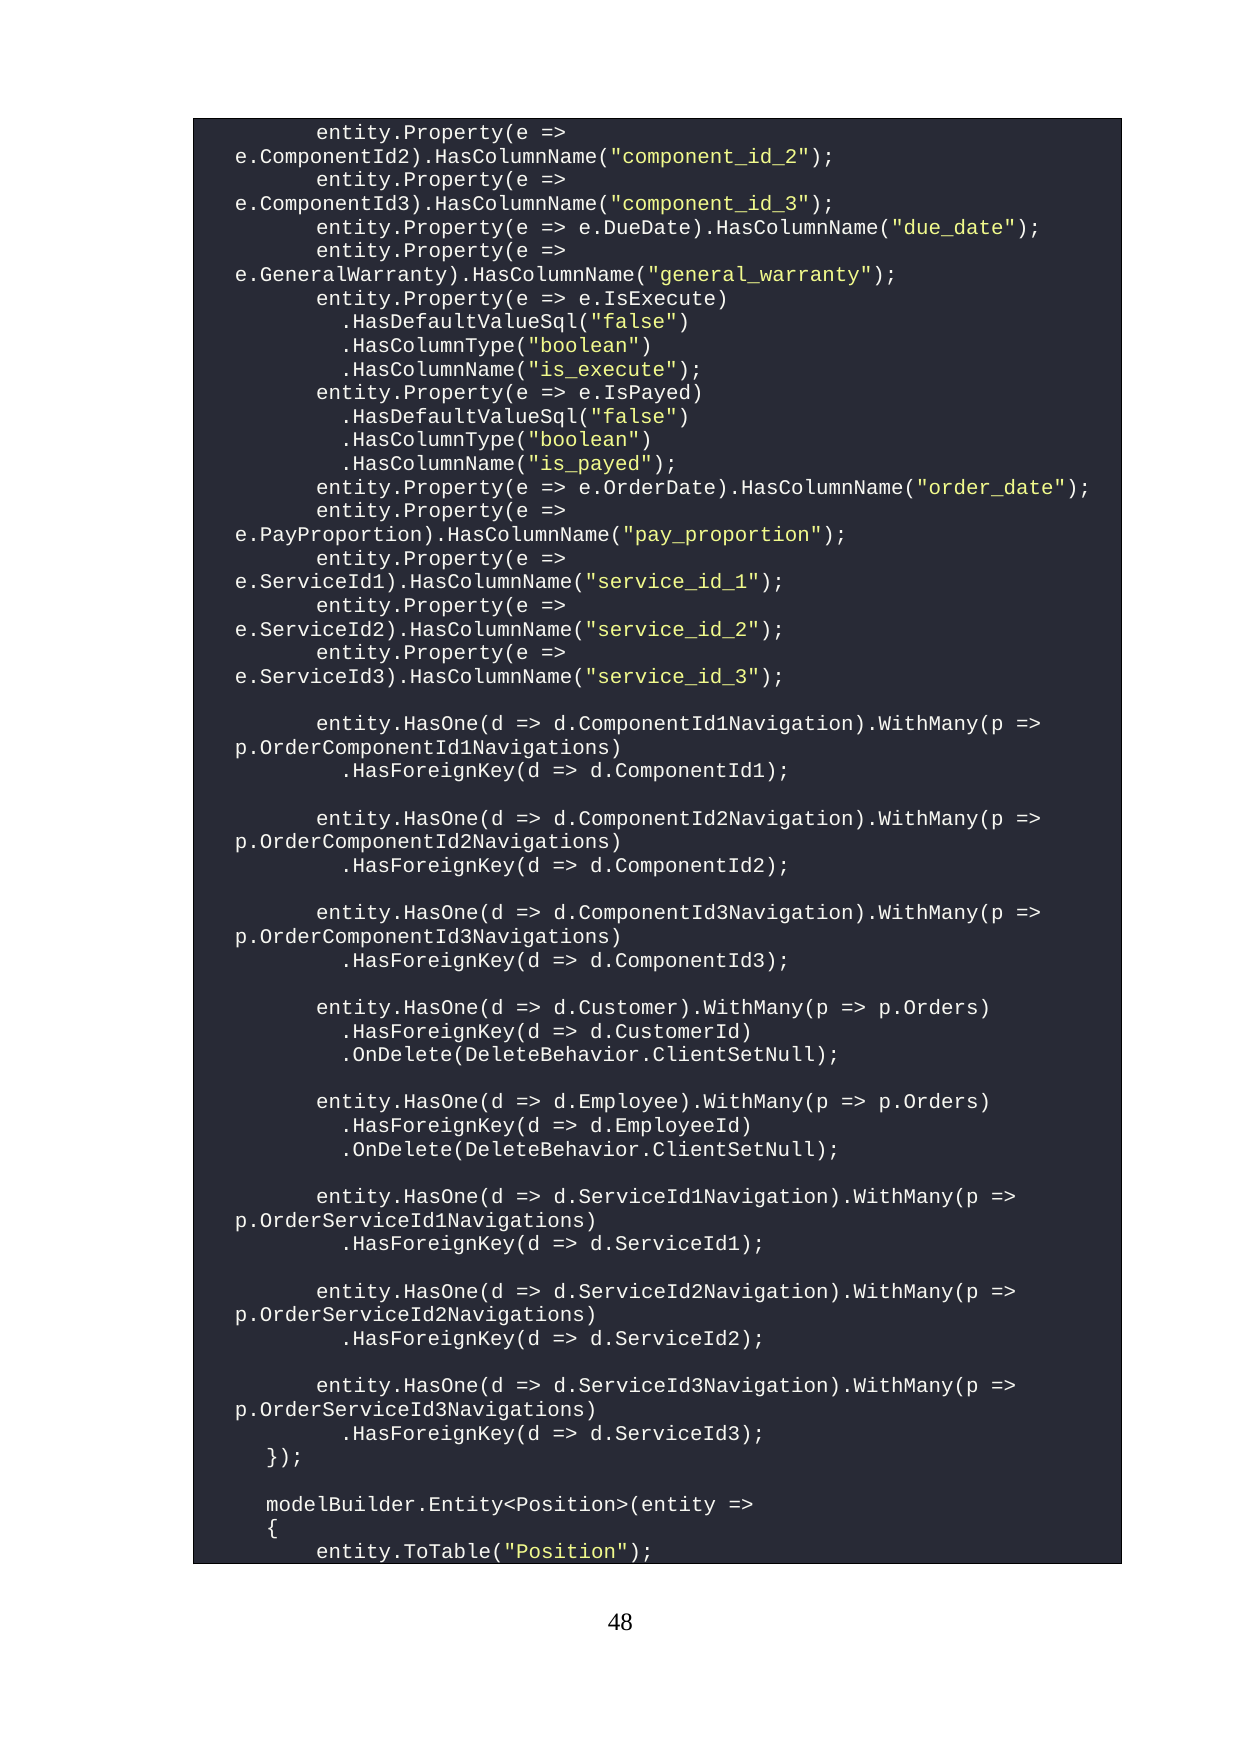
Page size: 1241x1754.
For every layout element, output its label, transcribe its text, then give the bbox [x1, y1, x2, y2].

list .HasColumnType("boolean") [194, 331, 1121, 354]
list .OnDelete(DeleteBehavior.ClientSetNull); [194, 1135, 1121, 1158]
list .HasColumnType("boolean") [194, 426, 1121, 449]
list .HasForeignKey(d => d.ServiceId1); [194, 1229, 1121, 1253]
list { [194, 1513, 1121, 1537]
list entity.Property(e => e.ServiceId2).HasColumnName("service_id_2"); [194, 591, 1121, 638]
list }); [194, 1442, 1121, 1466]
list entity.Property(e => e.IsExecute) [194, 284, 1121, 307]
list .HasForeignKey(d => d.ServiceId2); [194, 1324, 1121, 1348]
list entity.HasOne(d => d.ComponentId1Navigation).WithMany(p => p.OrderComponentId1Navigations) [194, 709, 1121, 757]
list entity.HasOne(d => d.Customer).WithMany(p => p.Orders) [194, 993, 1121, 1017]
list entity.Property(e => e.GeneralWarranty).HasColumnName("general_warranty"); [194, 236, 1121, 284]
list entity.HasOne(d => d.ComponentId2Navigation).WithMany(p => p.OrderComponentId2Navigations) [194, 804, 1121, 851]
list modelBuilder.Entity<Position>(entity => [194, 1489, 1121, 1513]
list entity.Property(e => e.ComponentId2).HasColumnName("component_id_2"); [194, 119, 1121, 165]
list .HasForeignKey(d => d.ServiceId3); [194, 1419, 1121, 1442]
list entity.HasOne(d => d.Employee).WithMany(p => p.Orders) [194, 1088, 1121, 1111]
list .OnDelete(DeleteBehavior.ClientSetNull); [194, 1040, 1121, 1064]
list entity.Property(e => e.DueDate).HasColumnName("due_date"); [194, 213, 1121, 236]
list .HasForeignKey(d => d.ComponentId3); [194, 946, 1121, 969]
list .HasColumnName("is_execute"); [194, 354, 1121, 378]
list entity.Property(e => e.OrderDate).HasColumnName("order_date"); [194, 473, 1121, 496]
list entity.Property(e => e.IsPayed) [194, 378, 1121, 402]
list entity.Property(e => e.ServiceId3).HasColumnName("service_id_3"); [194, 638, 1121, 686]
list entity.HasOne(d => d.ServiceId3Navigation).WithMany(p => p.OrderServiceId3Navigations) [194, 1371, 1121, 1419]
list entity.Property(e => e.PayProportion).HasColumnName("pay_proportion"); [194, 496, 1121, 544]
list entity.HasOne(d => d.ServiceId1Navigation).WithMany(p => p.OrderServiceId1Navigations) [194, 1182, 1121, 1229]
list .HasForeignKey(d => d.CustomerId) [194, 1017, 1121, 1040]
list entity.Property(e => e.ComponentId3).HasColumnName("component_id_3"); [194, 165, 1121, 213]
list entity.HasOne(d => d.ServiceId2Navigation).WithMany(p => p.OrderServiceId2Navigations) [194, 1277, 1121, 1324]
list entity.HasOne(d => d.ComponentId3Navigation).WithMany(p => p.OrderComponentId3Navigations) [194, 898, 1121, 946]
list .HasForeignKey(d => d.EmployeeId) [194, 1111, 1121, 1135]
list .HasDefaultValueSql("false") [194, 402, 1121, 426]
list entity.ToTable("Position"); [194, 1537, 1121, 1563]
list .HasColumnName("is_payed"); [194, 449, 1121, 473]
list entity.Property(e => e.ServiceId1).HasColumnName("service_id_1"); [194, 544, 1121, 591]
list .HasForeignKey(d => d.ComponentId1); [194, 757, 1121, 780]
list .HasForeignKey(d => d.ComponentId2); [194, 851, 1121, 875]
list .HasDefaultValueSql("false") [194, 307, 1121, 331]
